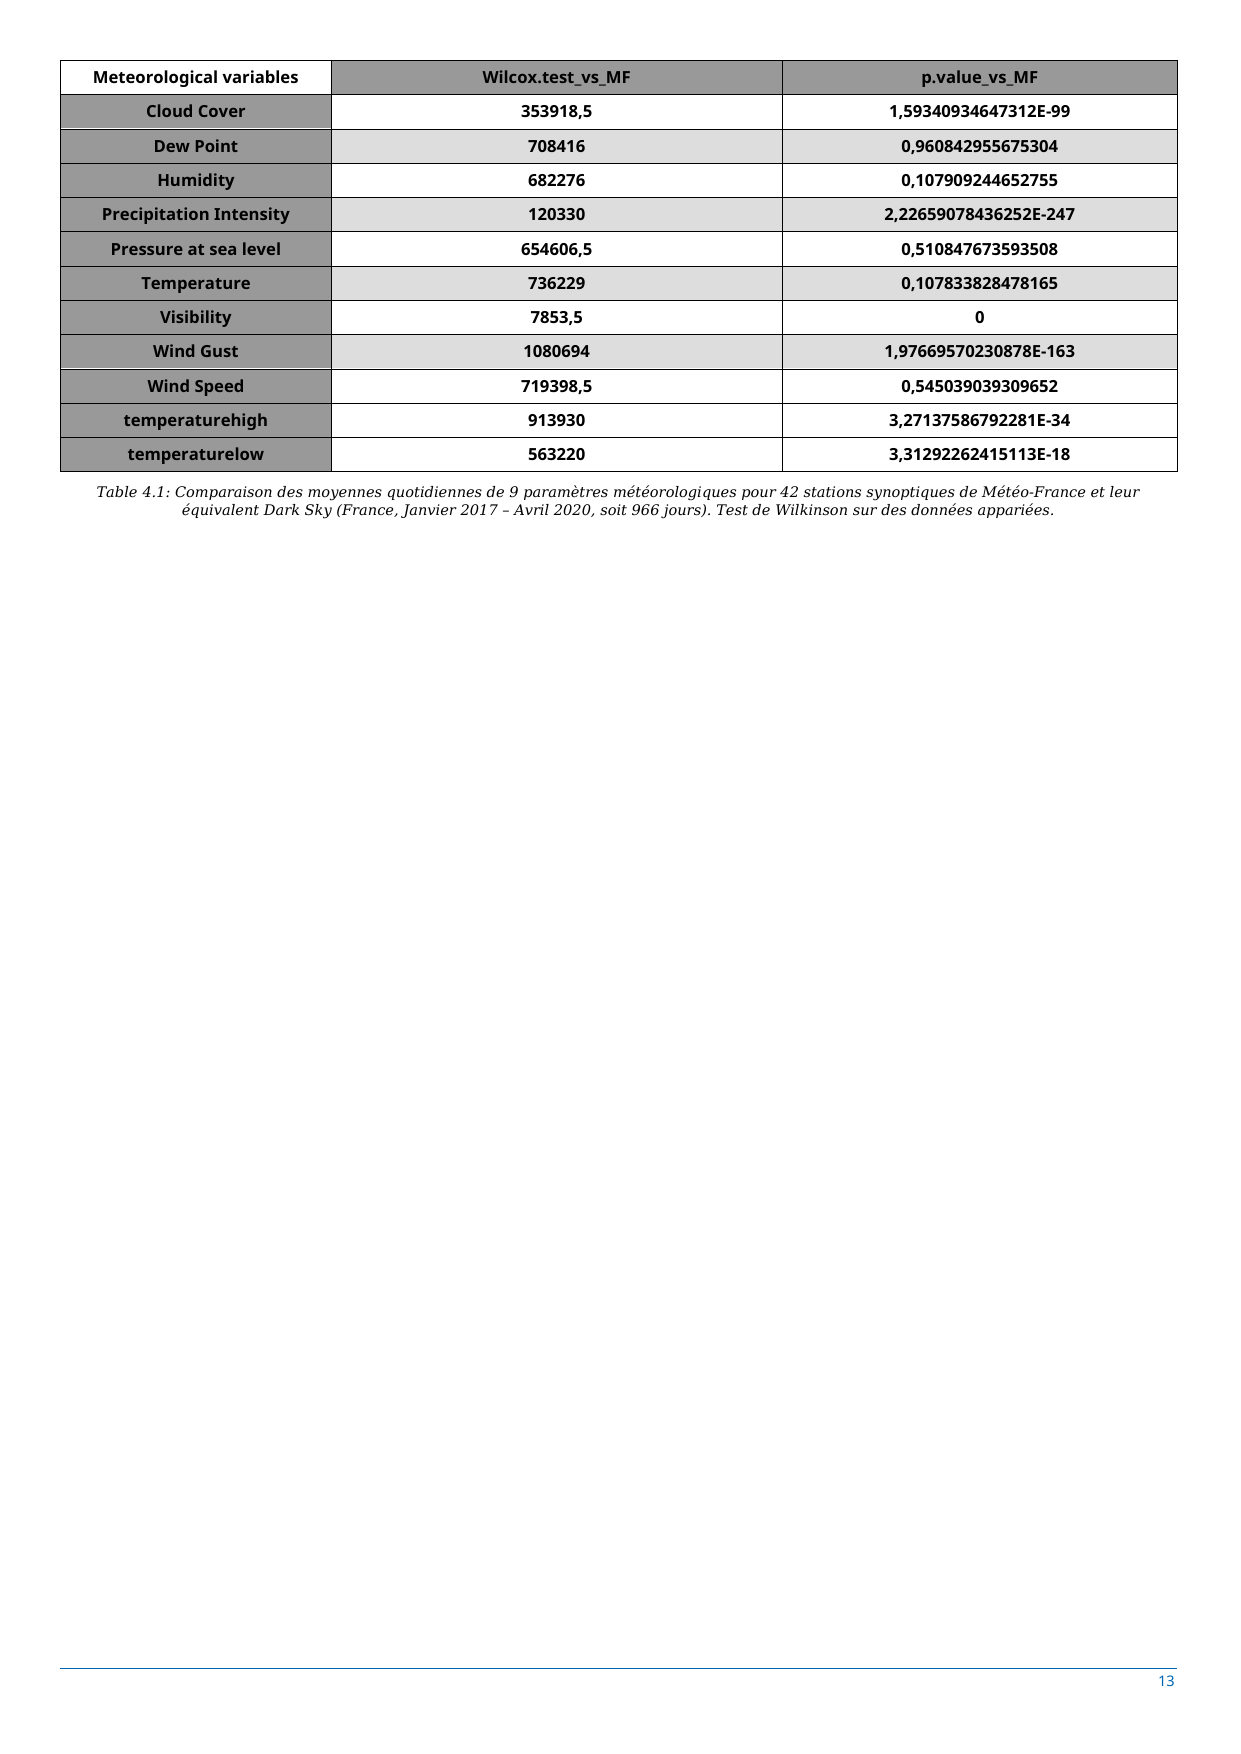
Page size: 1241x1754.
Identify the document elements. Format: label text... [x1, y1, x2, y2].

table_header Meteorological variables [61, 61, 331, 94]
table_cell 0,107909244652755 [783, 164, 1177, 197]
table_cell 353918,5 [332, 95, 782, 128]
table_cell Dew Point [61, 130, 331, 163]
table_cell 3,27137586792281E-34 [783, 404, 1177, 437]
table_cell 1,59340934647312E-99 [783, 95, 1177, 128]
table_cell Precipitation Intensity [61, 198, 331, 231]
table_cell 719398,5 [332, 370, 782, 403]
table_cell 913930 [332, 404, 782, 437]
table_cell 0,960842955675304 [783, 130, 1177, 163]
table_cell temperaturelow [61, 438, 331, 471]
table_cell Wind Gust [61, 335, 331, 368]
table_cell Cloud Cover [61, 95, 331, 128]
table_cell 1,97669570230878E-163 [783, 335, 1177, 368]
table_cell 0,545039039309652 [783, 370, 1177, 403]
text Table 4.1: Comparaison des moyennes quotidiennes de 9 paramètres météorologiques pour 42 stations synoptiques de Météo-France et leur équivalent Dark Sky (France, Janvier 2017 – Avril 2020, soit 966 jours). Test de Wilkinson sur des données appariées. [60, 484, 1177, 519]
table_cell 736229 [332, 267, 782, 300]
table_cell 3,31292262415113E-18 [783, 438, 1177, 471]
table_header Wilcox.test_vs_MF [332, 61, 782, 94]
table_cell 2,22659078436252E-247 [783, 198, 1177, 231]
table_cell 708416 [332, 130, 782, 163]
table_cell Visibility [61, 301, 331, 334]
table_cell 0 [783, 301, 1177, 334]
table_header p.value_vs_MF [783, 61, 1177, 94]
table_cell Wind Speed [61, 370, 331, 403]
table_cell temperaturehigh [61, 404, 331, 437]
table_cell Pressure at sea level [61, 232, 331, 266]
table_cell Temperature [61, 267, 331, 300]
table_cell 563220 [332, 438, 782, 471]
table_cell 1080694 [332, 335, 782, 368]
table_cell 682276 [332, 164, 782, 197]
table_cell 0,510847673593508 [783, 232, 1177, 266]
table_cell 7853,5 [332, 301, 782, 334]
table_cell Humidity [61, 164, 331, 197]
table_cell 654606,5 [332, 232, 782, 266]
table_cell 120330 [332, 198, 782, 231]
table_cell 0,107833828478165 [783, 267, 1177, 300]
